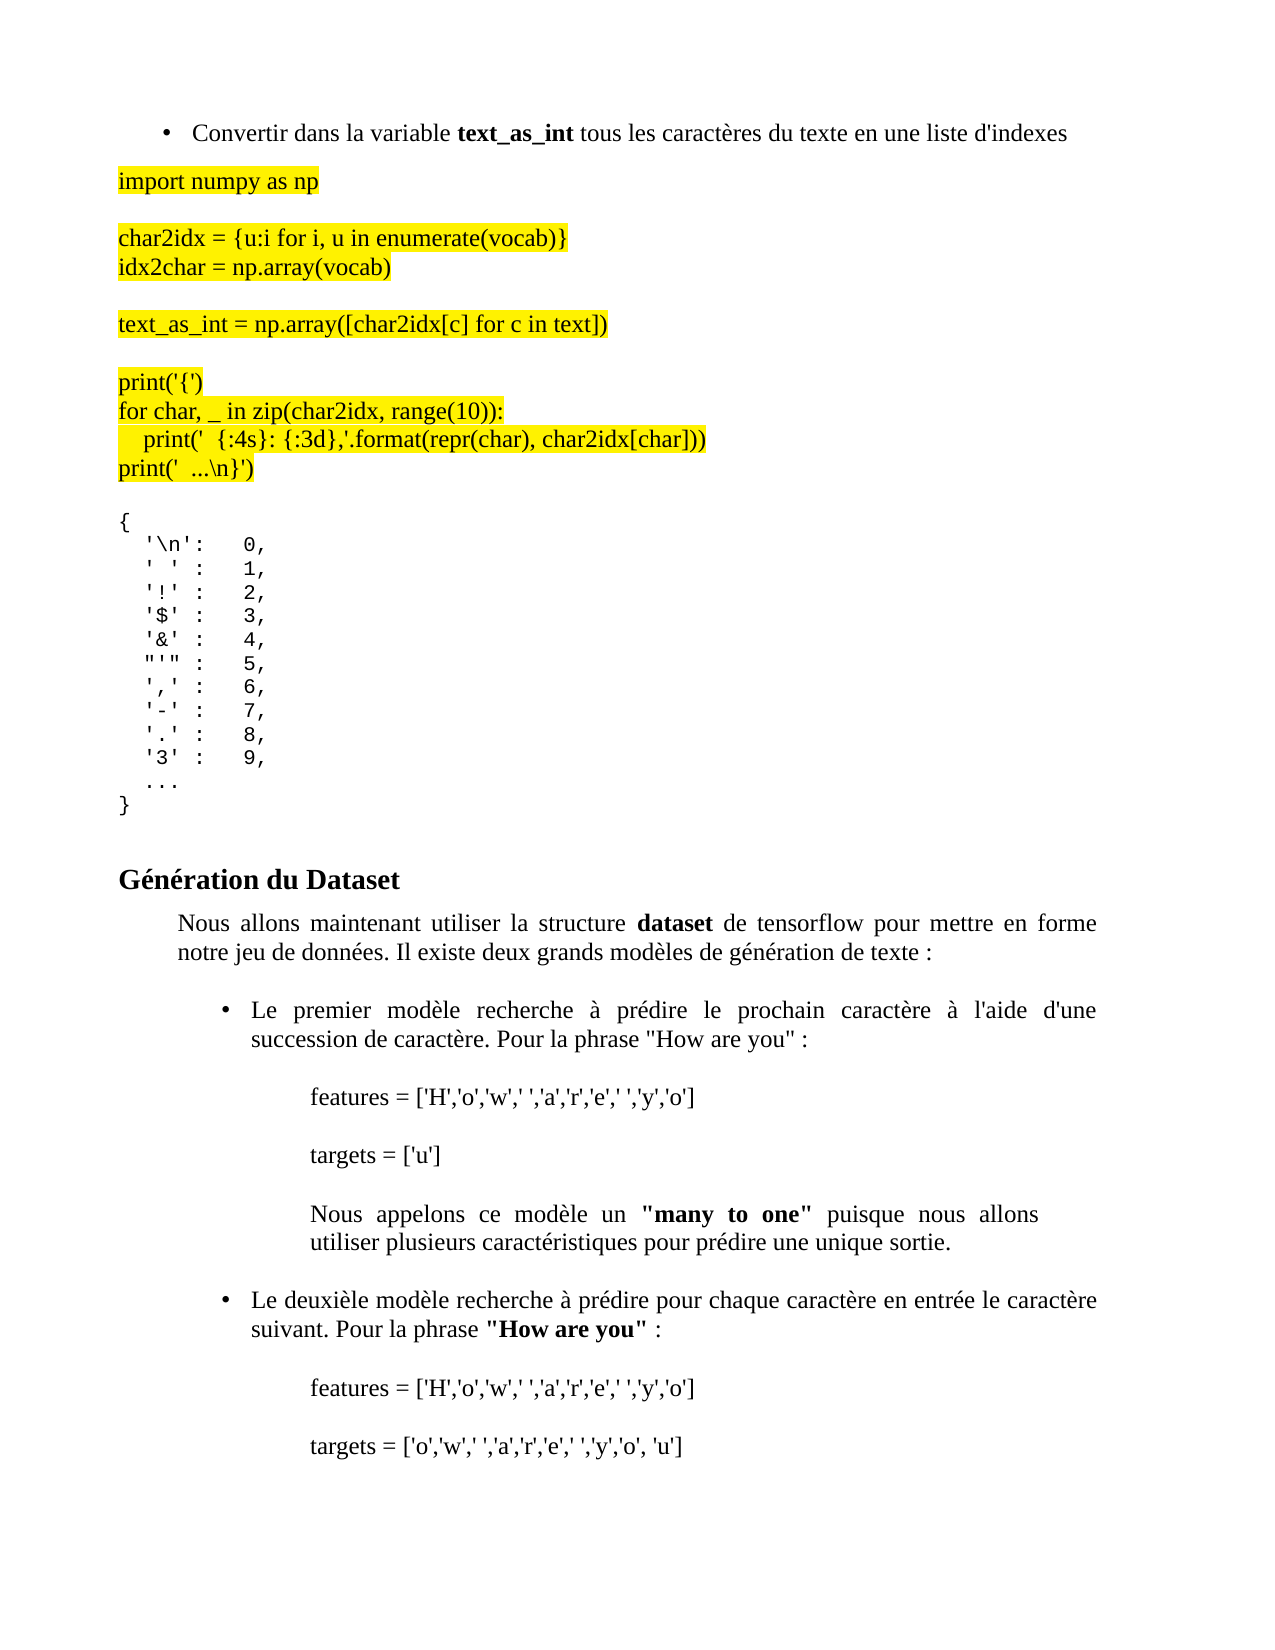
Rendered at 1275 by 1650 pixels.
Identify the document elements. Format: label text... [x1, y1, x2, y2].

text "'" : 5, [118, 653, 1157, 676]
list Convertir dans la variable text_as_int tous les caractères du texte en une liste d'indexes [162, 118, 1157, 147]
text text_as_int = np.array([char2idx[c] for c in text]) [118, 309, 1157, 338]
text '\n': 0, [118, 534, 1157, 558]
text '3' : 9, [118, 747, 1157, 771]
text '&' : 4, [118, 629, 1157, 653]
text for char, _ in zip(char2idx, range(10)): [118, 396, 1157, 424]
list Nous appelons ce modèle un "many to one" puisque nous allons utiliser plusieurs caractéristiques pour prédire une unique sortie. [280, 1199, 1039, 1256]
text print('{') [118, 367, 1157, 396]
text '-' : 7, [118, 700, 1157, 723]
list Le deuxièle modèle recherche à prédire pour chaque caractère en entrée le caractère suivant. Pour la phrase "How are you" : [221, 1286, 1098, 1343]
text ' ' : 1, [118, 558, 1157, 582]
text import numpy as np [118, 166, 1157, 194]
text '!' : 2, [118, 582, 1157, 605]
text idx2char = np.array(vocab) [118, 252, 1157, 281]
list Le premier modèle recherche à prédire le prochain caractère à l'aide d'une succession de caractère. Pour la phrase "How are you" : [221, 995, 1098, 1053]
list features = ['H','o','w',' ','a','r','e',' ','y','o'] [280, 1373, 1039, 1401]
text char2idx = {u:i for i, u in enumerate(vocab)} [118, 223, 1157, 252]
list targets = ['o','w',' ','a','r','e',' ','y','o', 'u'] [280, 1431, 1039, 1459]
text } [118, 794, 1157, 818]
text ... [118, 771, 1157, 794]
text '.' : 8, [118, 723, 1157, 747]
list features = ['H','o','w',' ','a','r','e',' ','y','o'] [280, 1082, 1039, 1111]
text print(' {:4s}: {:3d},'.format(repr(char), char2idx[char])) [118, 424, 1157, 453]
text '$' : 3, [118, 605, 1157, 629]
subtitle Génération du Dataset [118, 862, 1157, 896]
text ',' : 6, [118, 676, 1157, 700]
text print(' ...\n}') [118, 453, 1157, 482]
list targets = ['u'] [280, 1140, 1039, 1169]
text { [118, 511, 1157, 534]
text Nous allons maintenant utiliser la structure dataset de tensorflow pour mettre en forme notre jeu de données. Il existe deux grands modèles de génération de texte : [177, 908, 1098, 966]
